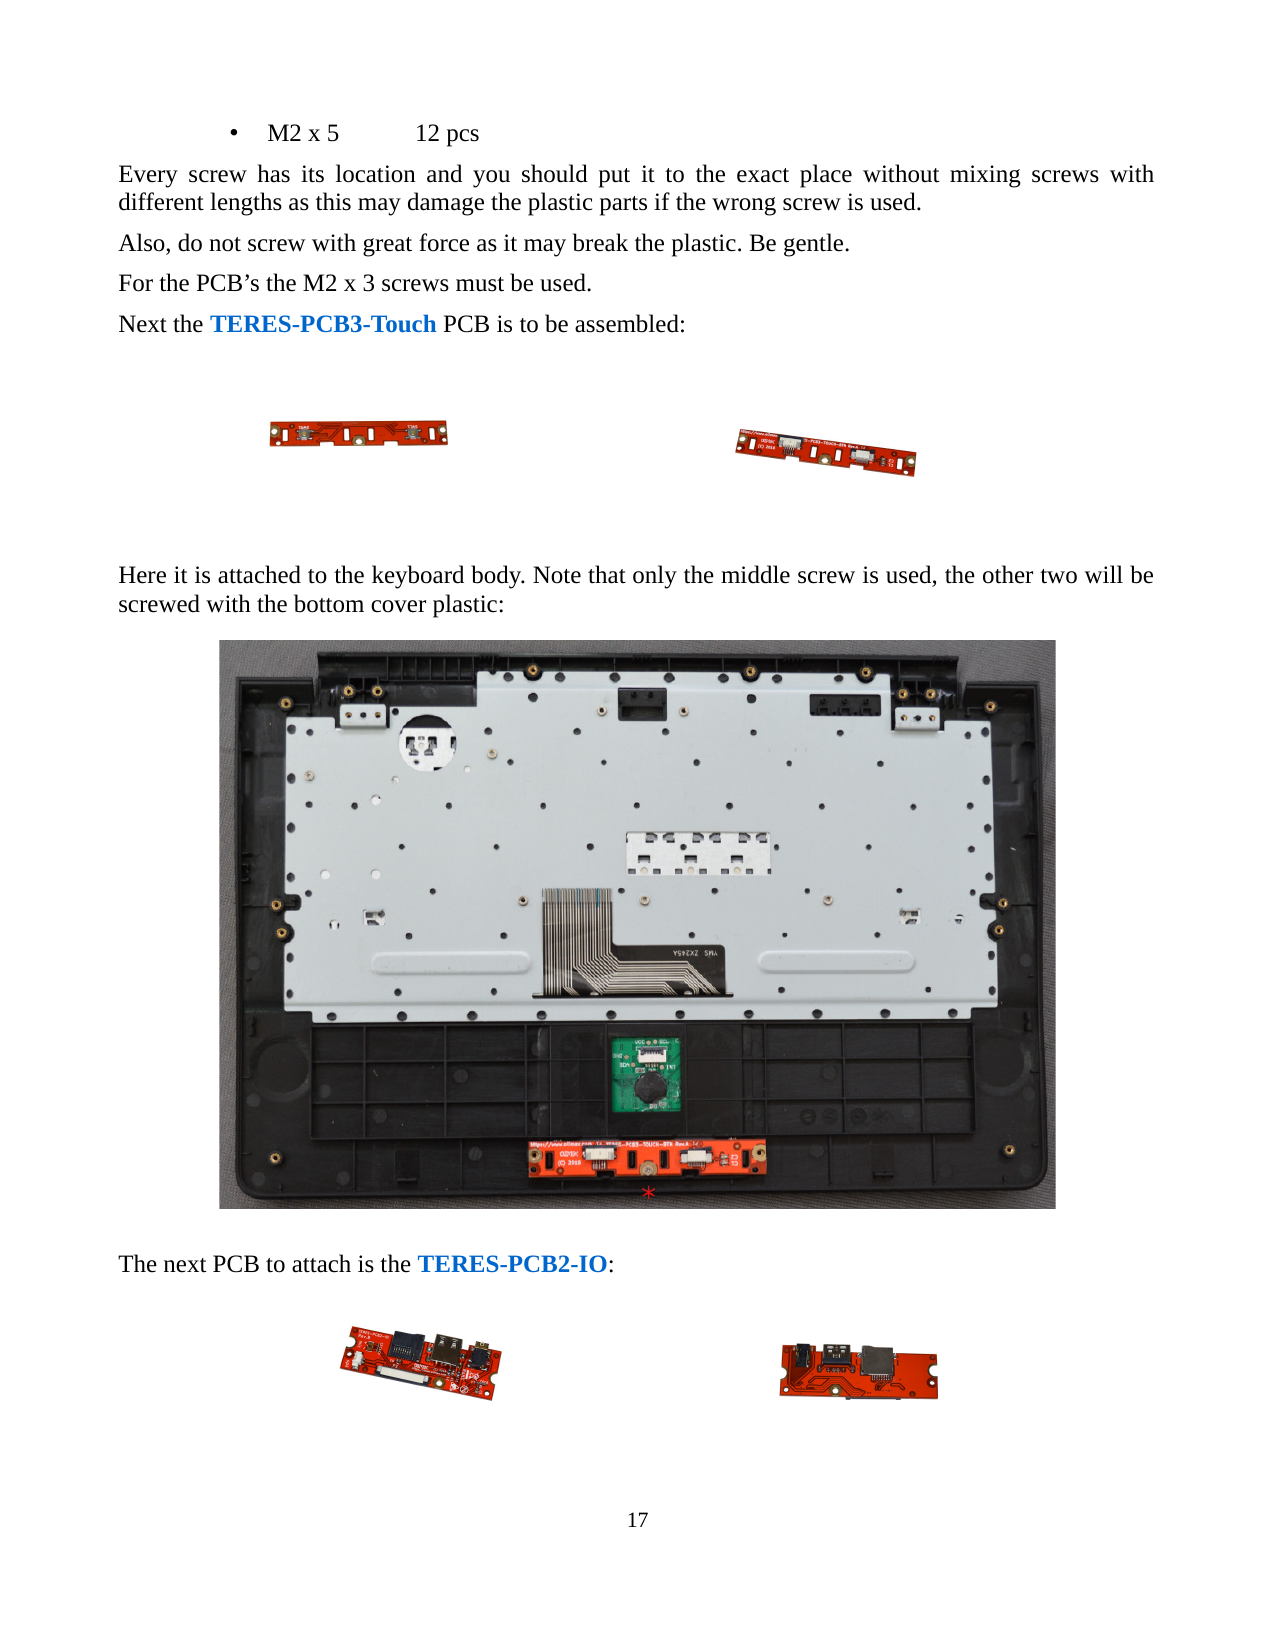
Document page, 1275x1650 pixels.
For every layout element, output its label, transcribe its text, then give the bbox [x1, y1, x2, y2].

text Next the TERES-PCB3-Touch PCB is to be assembled: [118, 309, 1157, 338]
picture [723, 1304, 994, 1439]
picture [219, 640, 1056, 1209]
picture [285, 1296, 556, 1431]
text Also, do not screw with great force as it may break the plastic. Be gentle. [118, 228, 1157, 257]
text The next PCB to attach is the TERES-PCB2-IO: [118, 1249, 1157, 1277]
picture [690, 386, 961, 521]
text For the PCB’s the M2 x 3 screws must be used. [118, 268, 1157, 297]
picture [223, 366, 494, 501]
list M2 x 5 12 pcs [229, 118, 1157, 147]
text Here it is attached to the keyboard body. Note that only the middle screw is used, the other two will be screwed with the bottom cover plastic: [118, 561, 1157, 618]
text Every screw has its location and you should put it to the exact place without mixing screws with different lengths as this may damage the plastic parts if the wrong screw is used. [118, 159, 1157, 216]
